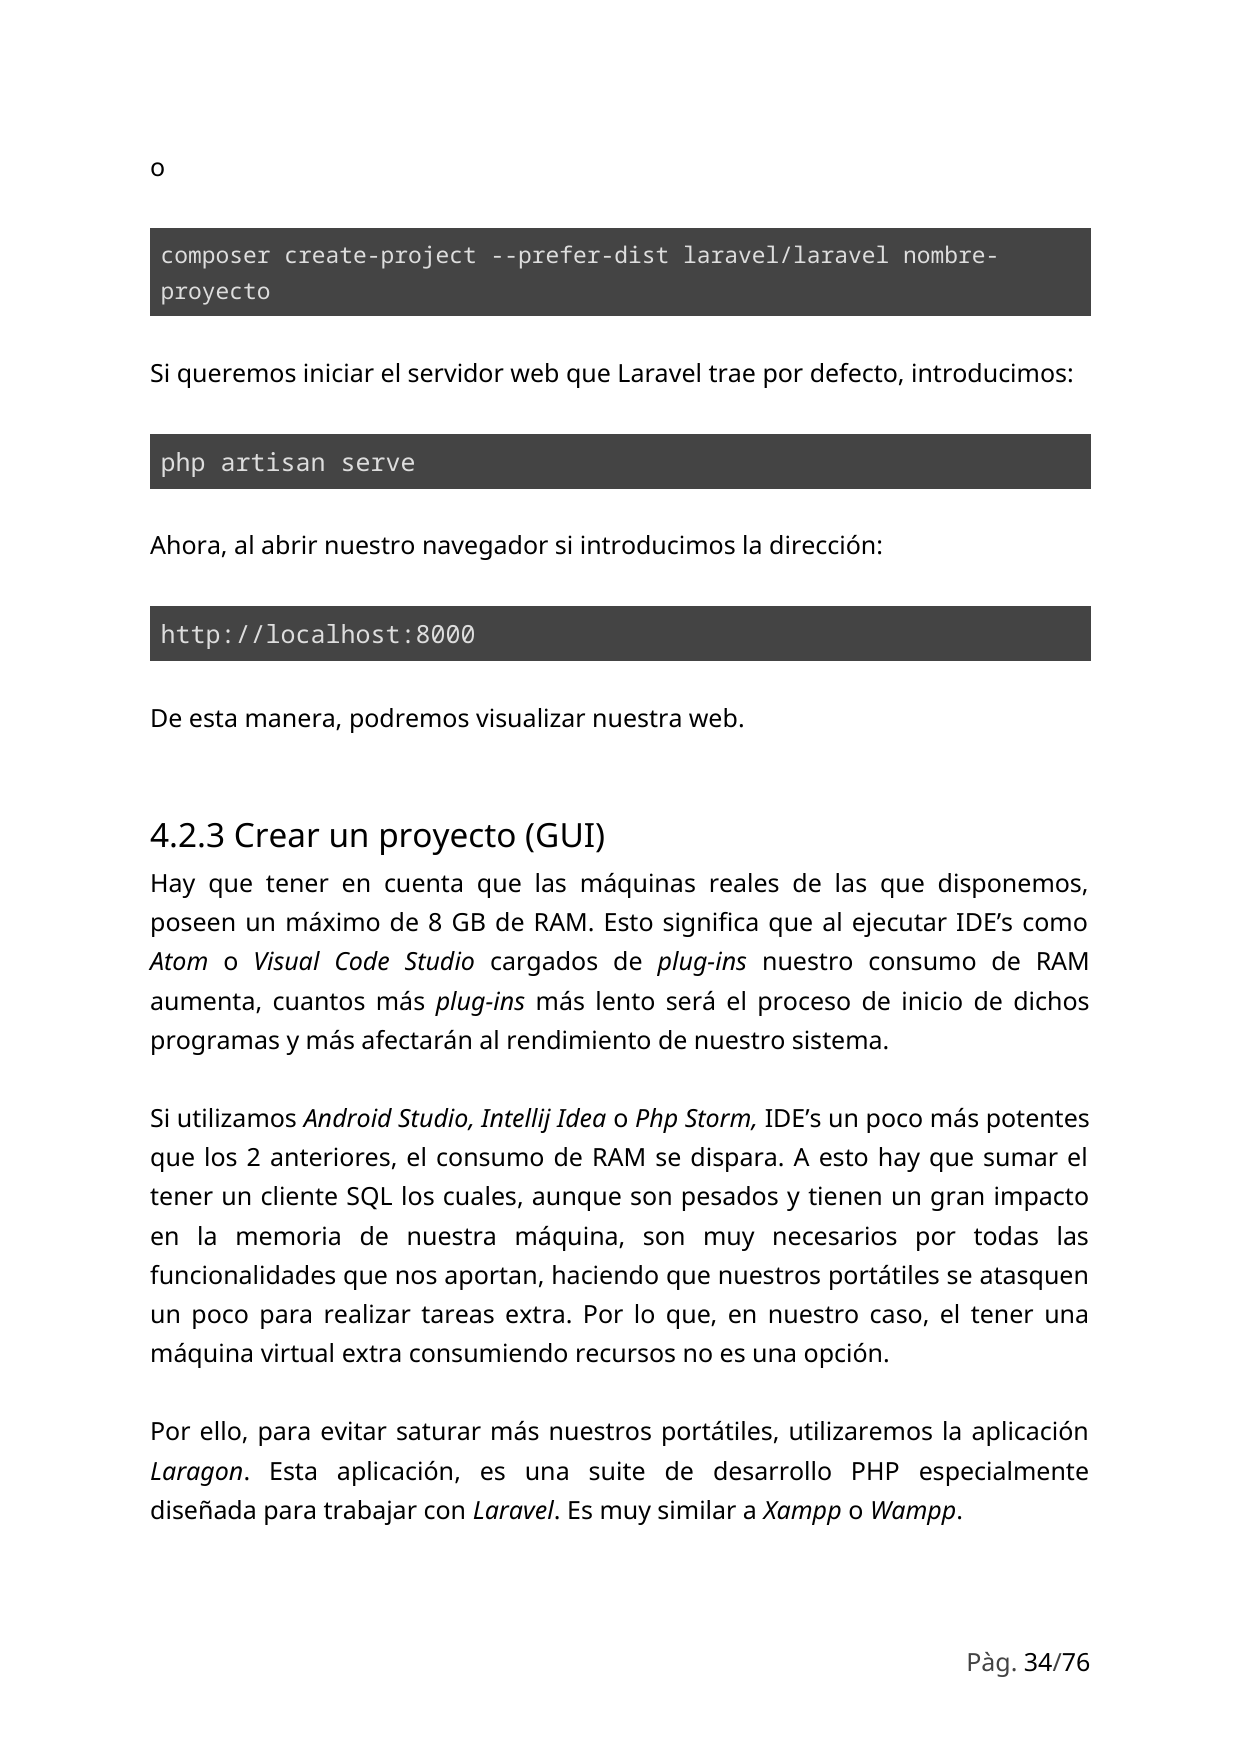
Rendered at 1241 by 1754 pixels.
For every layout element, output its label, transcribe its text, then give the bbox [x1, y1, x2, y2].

text Si queremos iniciar el servidor web que Laravel trae por defecto, introducimos: [150, 356, 1090, 389]
text o [150, 150, 1090, 184]
table_header composer create-project --prefer-dist laravel/laravel nombre-proyecto [150, 228, 1091, 316]
text Si utilizamos Android Studio, Intellij Idea o Php Storm, IDE’s un poco más potentes que los 2 anteriores, el consumo de RAM se dispara. A esto hay que sumar el tener un cliente SQL los cuales, aunque son pesados y tienen un gran impacto en la memoria de nuestra máquina, son muy necesarios por todas las funcionalidades que nos aportan, haciendo que nuestros portátiles se atasquen un poco para realizar tareas extra. Por lo que, en nuestro caso, el tener una máquina virtual extra consumiendo recursos no es una opción. [150, 1101, 1090, 1370]
text De esta manera, podremos visualizar nuestra web. [150, 700, 1090, 734]
table_header http://localhost:8000 [150, 606, 1091, 661]
subtitle 4.2.3 Crear un proyecto (GUI) [150, 812, 1090, 857]
text Ahora, al abrir nuestro navegador si introducimos la dirección: [150, 528, 1090, 562]
text Hay que tener en cuenta que las máquinas reales de las que disponemos, poseen un máximo de 8 GB de RAM. Esto significa que al ejecutar IDE’s como Atom o Visual Code Studio cargados de plug-ins nuestro consumo de RAM aumenta, cuantos más plug-ins más lento será el proceso de inicio de dichos programas y más afectarán al rendimiento de nuestro sistema. [150, 866, 1090, 1056]
text Por ello, para evitar saturar más nuestros portátiles, utilizaremos la aplicación Laragon. Esta aplicación, es una suite de desarrollo PHP especialmente diseñada para trabajar con Laravel. Es muy similar a Xampp o Wampp. [150, 1414, 1090, 1526]
table_header php artisan serve [150, 434, 1091, 489]
